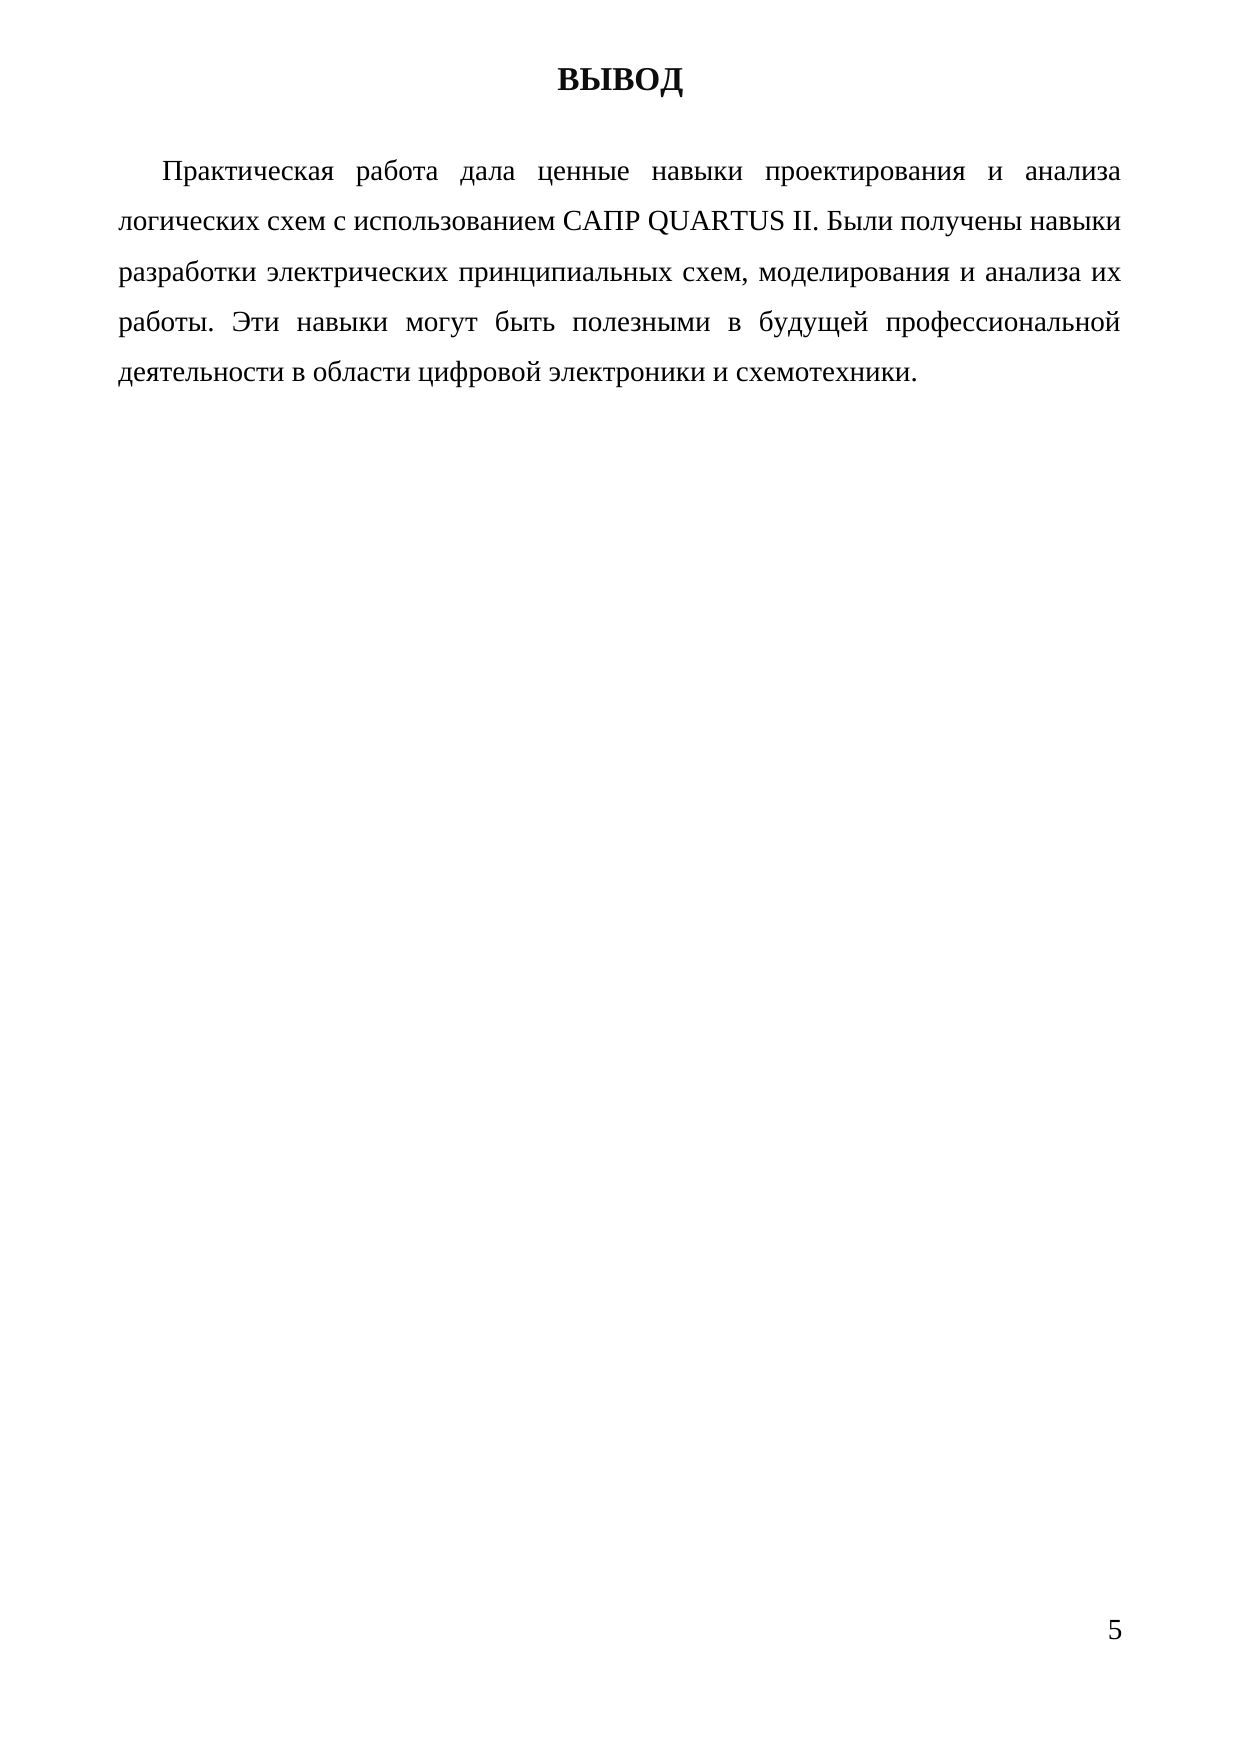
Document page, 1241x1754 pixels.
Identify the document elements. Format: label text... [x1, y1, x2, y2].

subtitle ВЫВОД [118, 59, 1122, 97]
text Практическая работа дала ценные навыки проектирования и анализа логических схем с использованием САПР QUARTUS II. Были получены навыки разработки электрических принципиальных схем, моделирования и анализа их работы. Эти навыки могут быть полезными в будущей профессиональной деятельности в области цифровой электроники и схемотехники. [118, 153, 1122, 388]
